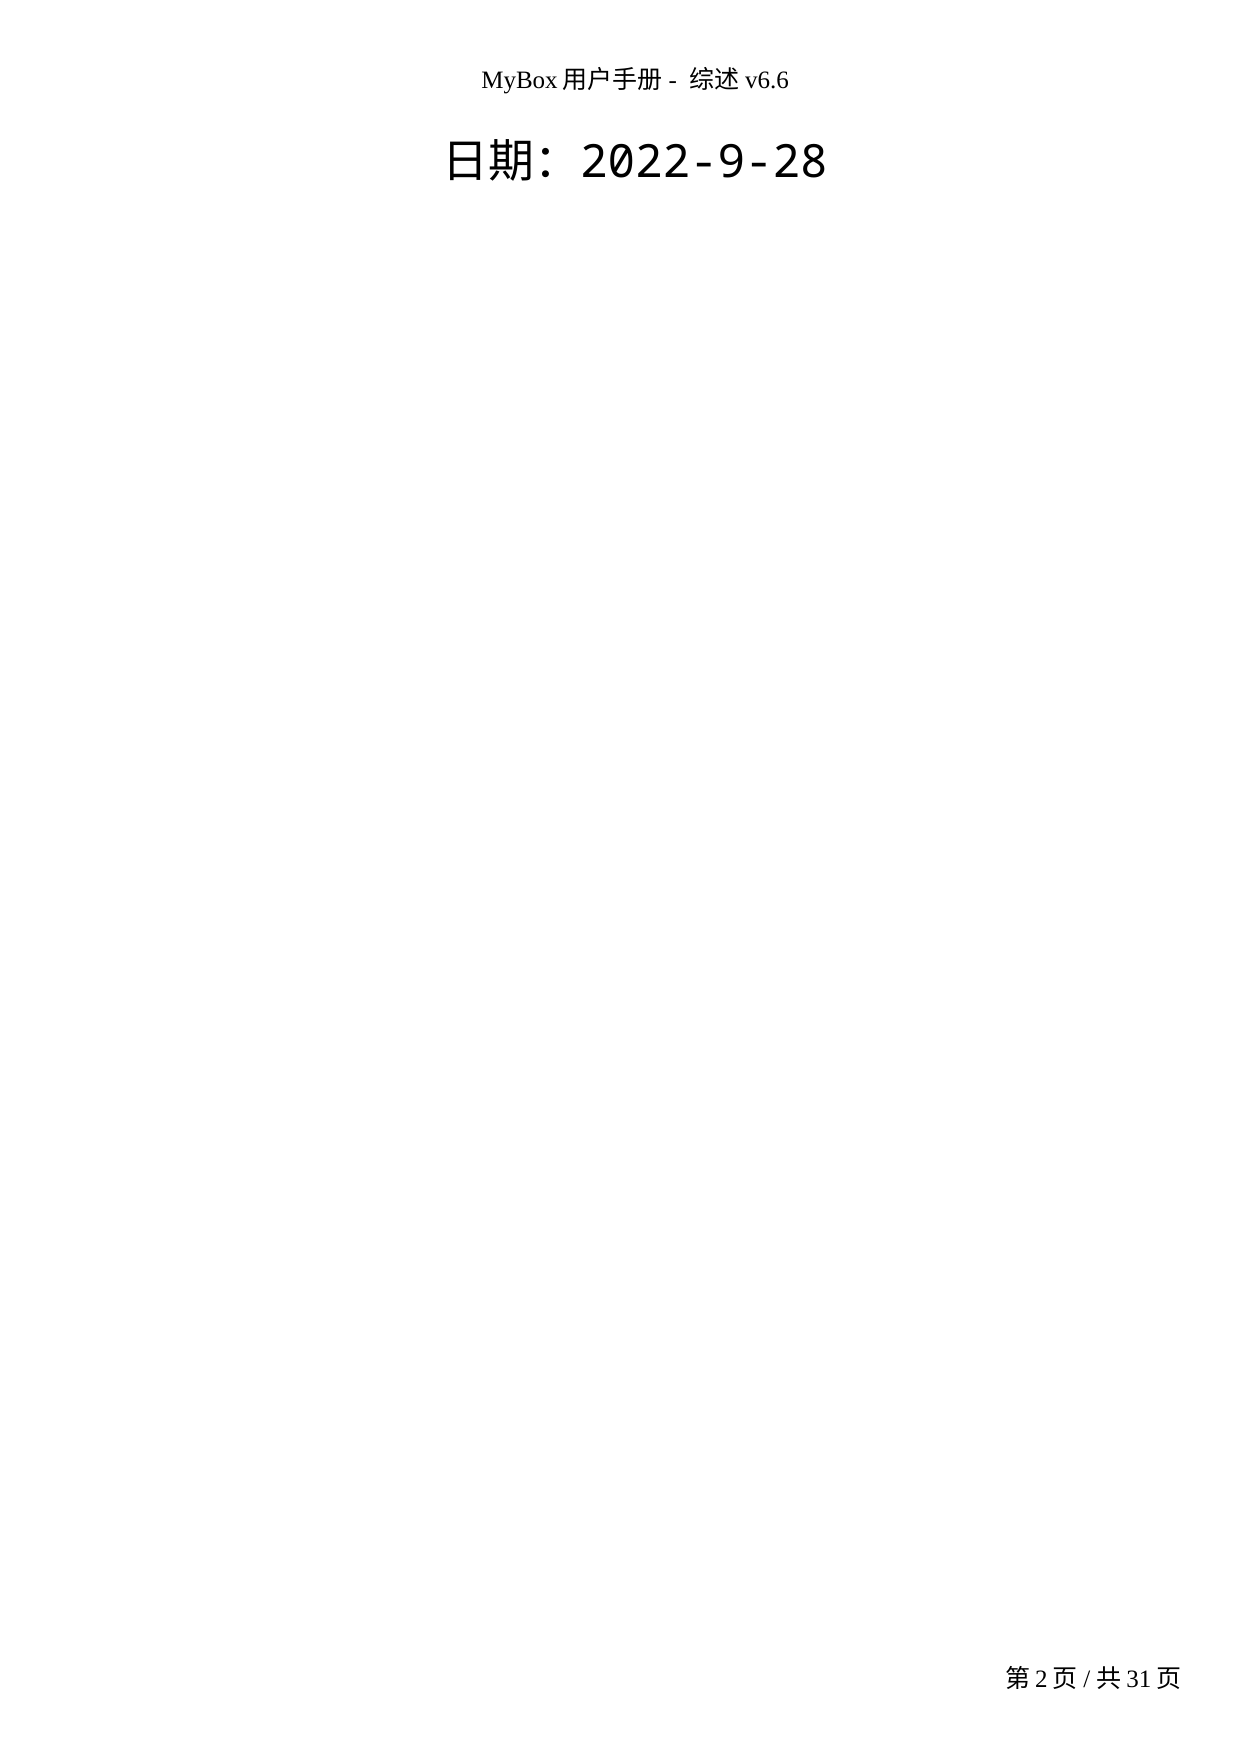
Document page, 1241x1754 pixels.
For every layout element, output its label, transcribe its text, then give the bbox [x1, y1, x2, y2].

text 日期：2022-9-28 [88, 125, 1181, 191]
